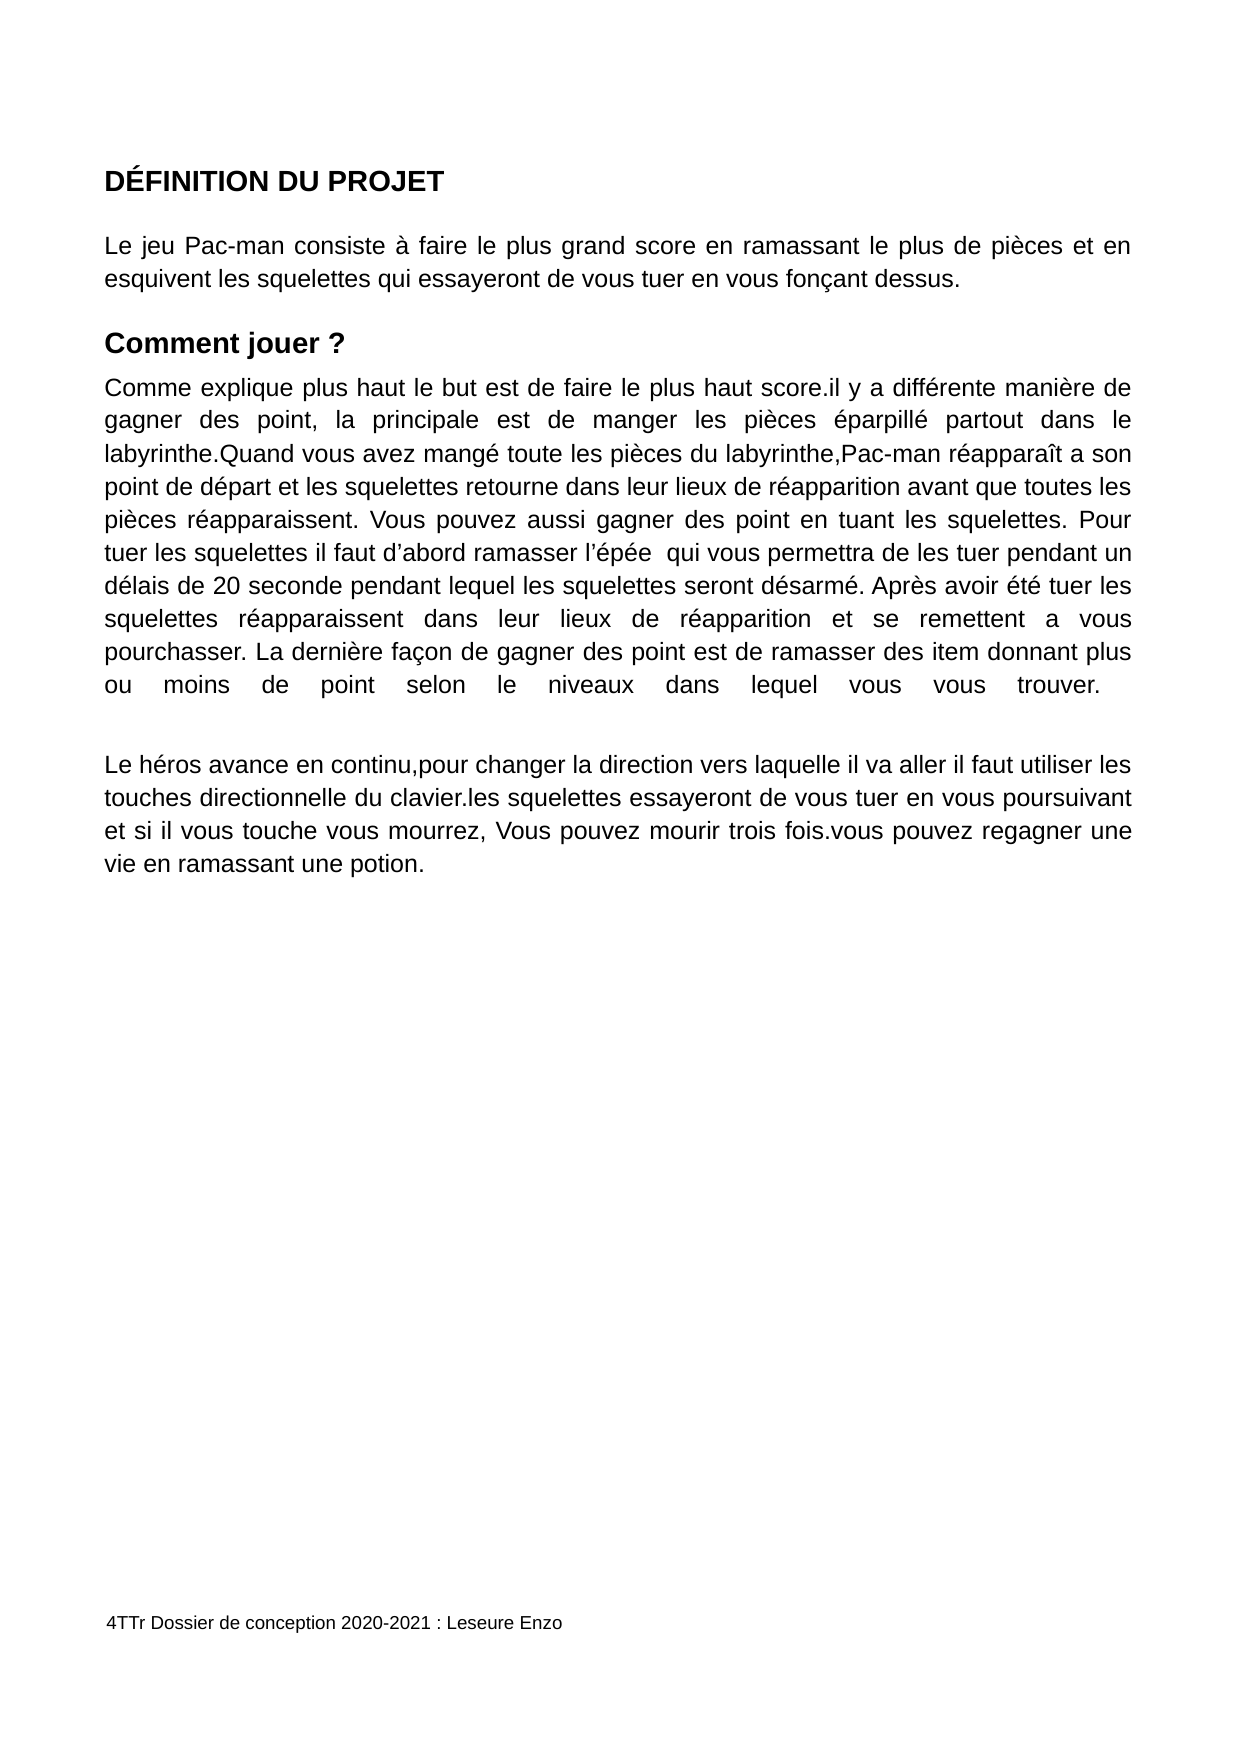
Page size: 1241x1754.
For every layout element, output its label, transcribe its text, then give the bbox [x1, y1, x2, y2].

text Comme explique plus haut le but est de faire le plus haut score.il y a différente manière de gagner des point, la principale est de manger les pièces éparpillé partout dans le labyrinthe.Quand vous avez mangé toute les pièces du labyrinthe,Pac-man réapparaît a son point de départ et les squelettes retourne dans leur lieux de réapparition avant que toutes les pièces réapparaissent. Vous pouvez aussi gagner des point en tuant les squelettes. Pour tuer les squelettes il faut d’abord ramasser l’épée qui vous permettra de les tuer pendant un délais de 20 seconde pendant lequel les squelettes seront désarmé. Après avoir été tuer les squelettes réapparaissent dans leur lieux de réapparition et se remettent a vous pourchasser. La dernière façon de gagner des point est de ramasser des item donnant plus ou moins de point selon le niveaux dans lequel vous vous trouver. [104, 372, 1134, 731]
subtitle DÉFINITION DU PROJET [104, 164, 1134, 231]
text Le héros avance en continu,pour changer la direction vers laquelle il va aller il faut utiliser les touches directionnelle du clavier.les squelettes essayeront de vous tuer en vous poursuivant et si il vous touche vous mourrez, Vous pouvez mourir trois fois.vous pouvez regagner une vie en ramassant une potion. [104, 750, 1134, 878]
subtitle Comment jouer ? [104, 326, 1134, 360]
text Le jeu Pac-man consiste à faire le plus grand score en ramassant le plus de pièces et en esquivent les squelettes qui essayeront de vous tuer en vous fonçant dessus. [104, 231, 1134, 293]
